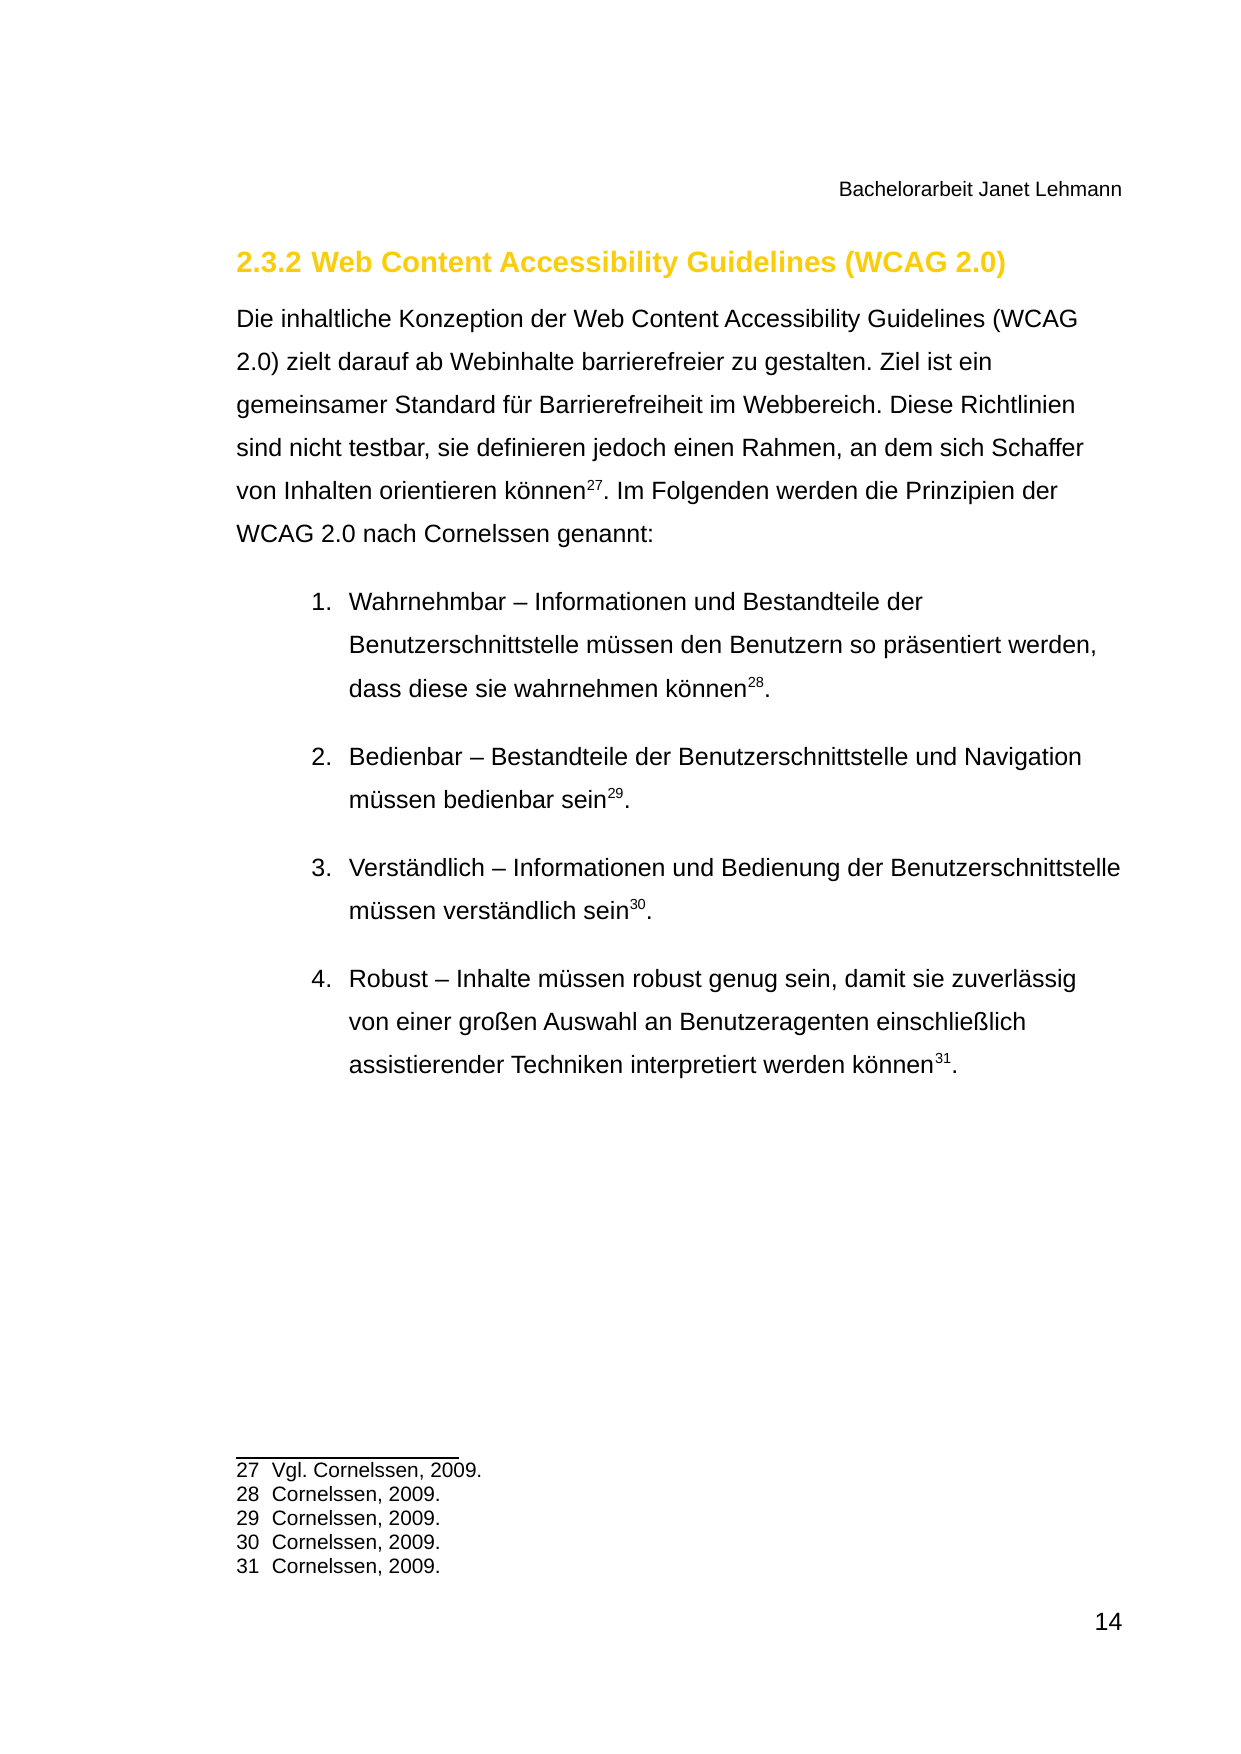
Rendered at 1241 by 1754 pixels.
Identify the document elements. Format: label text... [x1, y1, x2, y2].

list Robust – Inhalte müssen robust genug sein, damit sie zuverlässig von einer großen Auswahl an Benutzeragenten einschließlich assistierender Techniken interpretiert werden können. [311, 964, 1122, 1079]
list Verständlich – Informationen und Bedienung der Benutzerschnittstelle müssen verständlich sein. [311, 853, 1122, 924]
list Cornelssen, 2009. [236, 1506, 1122, 1530]
list Cornelssen, 2009. [236, 1554, 1122, 1578]
list Bedienbar – Bestandteile der Benutzerschnittstelle und Navigation müssen bedienbar sein. [311, 742, 1122, 813]
text Die inhaltliche Konzeption der Web Content Accessibility Guidelines (WCAG 2.0) zielt darauf ab Webinhalte barrierefreier zu gestalten. Ziel ist ein gemeinsamer Standard für Barrierefreiheit im Webbereich. Diese Richtlinien sind nicht testbar, sie definieren jedoch einen Rahmen, an dem sich Schaffer von Inhalten orientieren können. Im Folgenden werden die Prinzipien der WCAG 2.0 nach Cornelssen genannt: [236, 304, 1122, 548]
text Vgl. Cornelssen, 2009. [236, 1458, 1122, 1482]
list Wahrnehmbar – Informationen und Bestandteile der Benutzerschnittstelle müssen den Benutzern so präsentiert werden, dass diese sie wahrnehmen können. [311, 587, 1122, 702]
list Cornelssen, 2009. [236, 1530, 1122, 1554]
list Cornelssen, 2009. [236, 1482, 1122, 1506]
subtitle Web Content Accessibility Guidelines (WCAG 2.0) [236, 245, 1122, 279]
